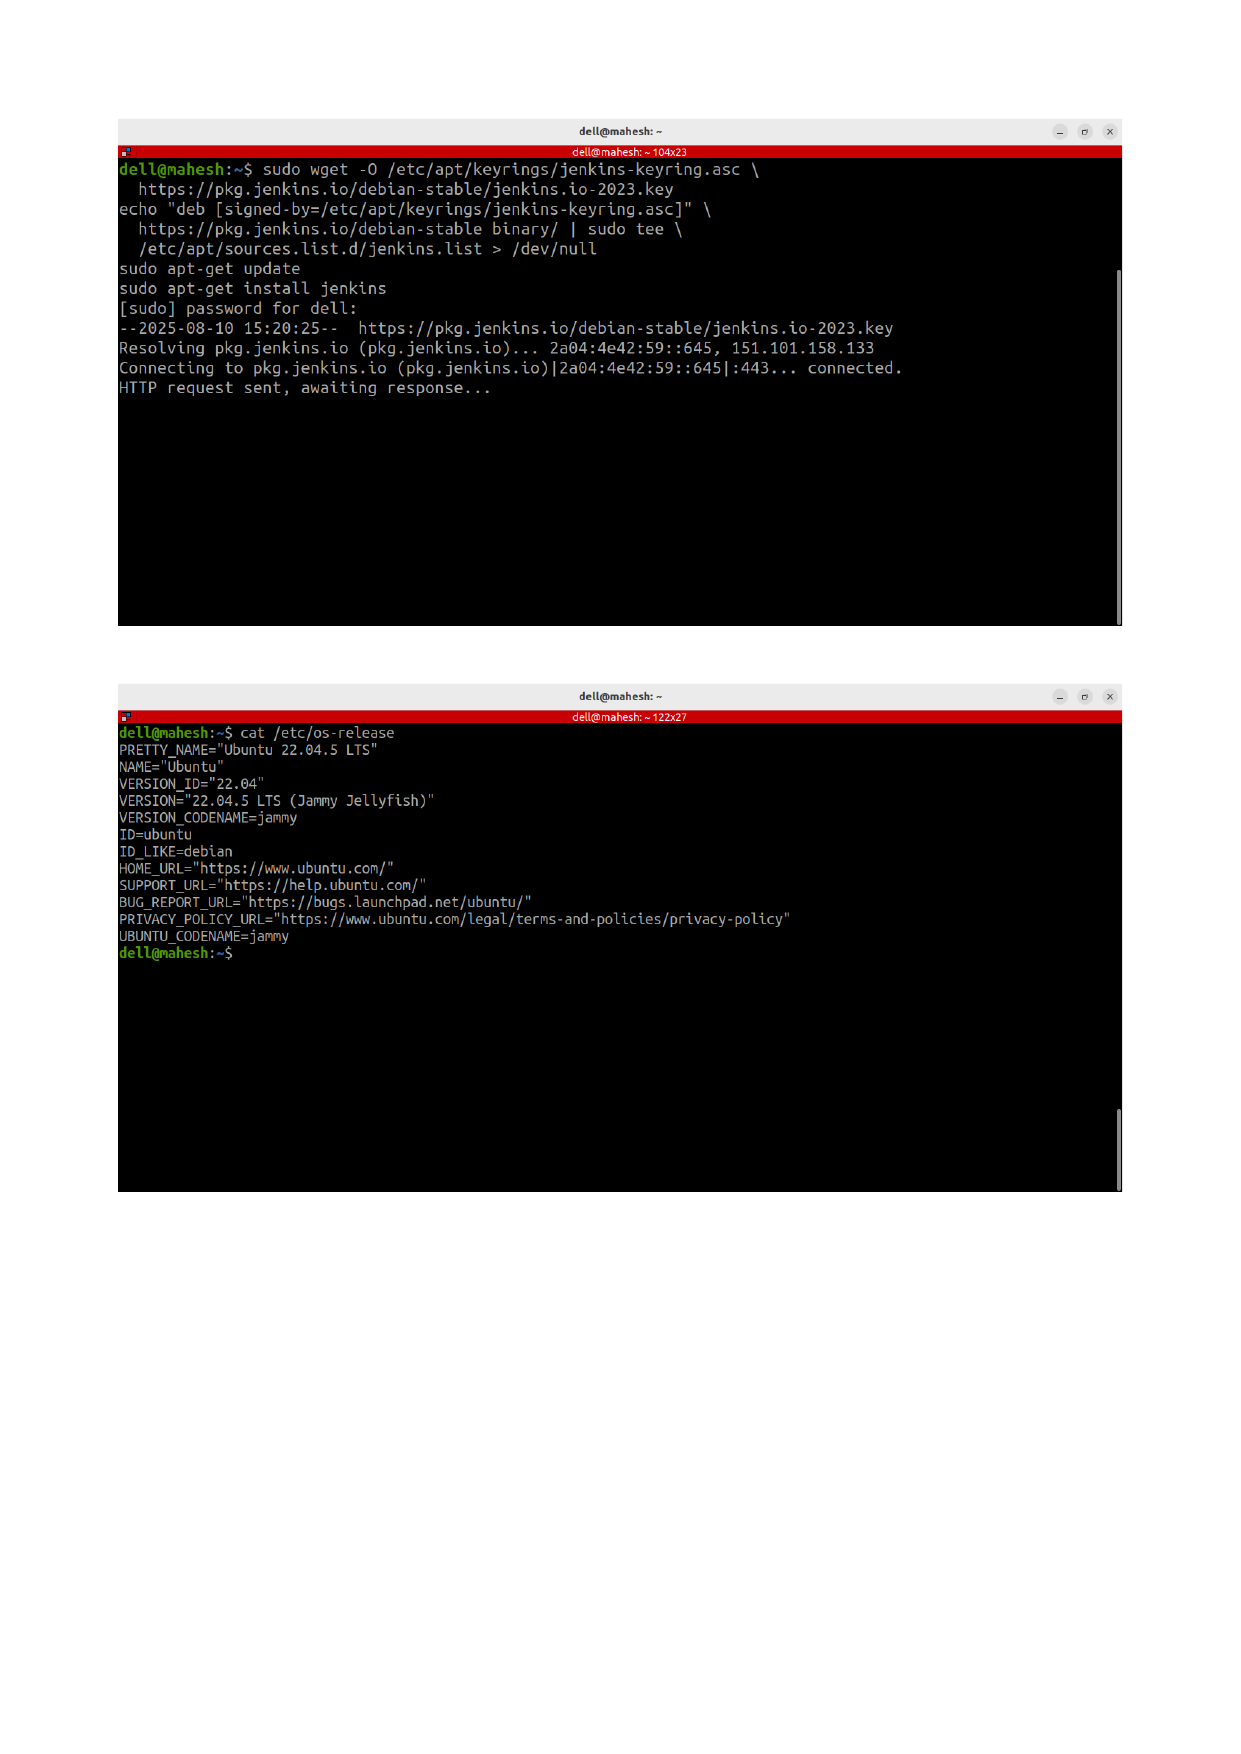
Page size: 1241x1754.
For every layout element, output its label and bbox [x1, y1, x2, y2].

picture [118, 118, 1123, 626]
picture [118, 683, 1123, 1192]
